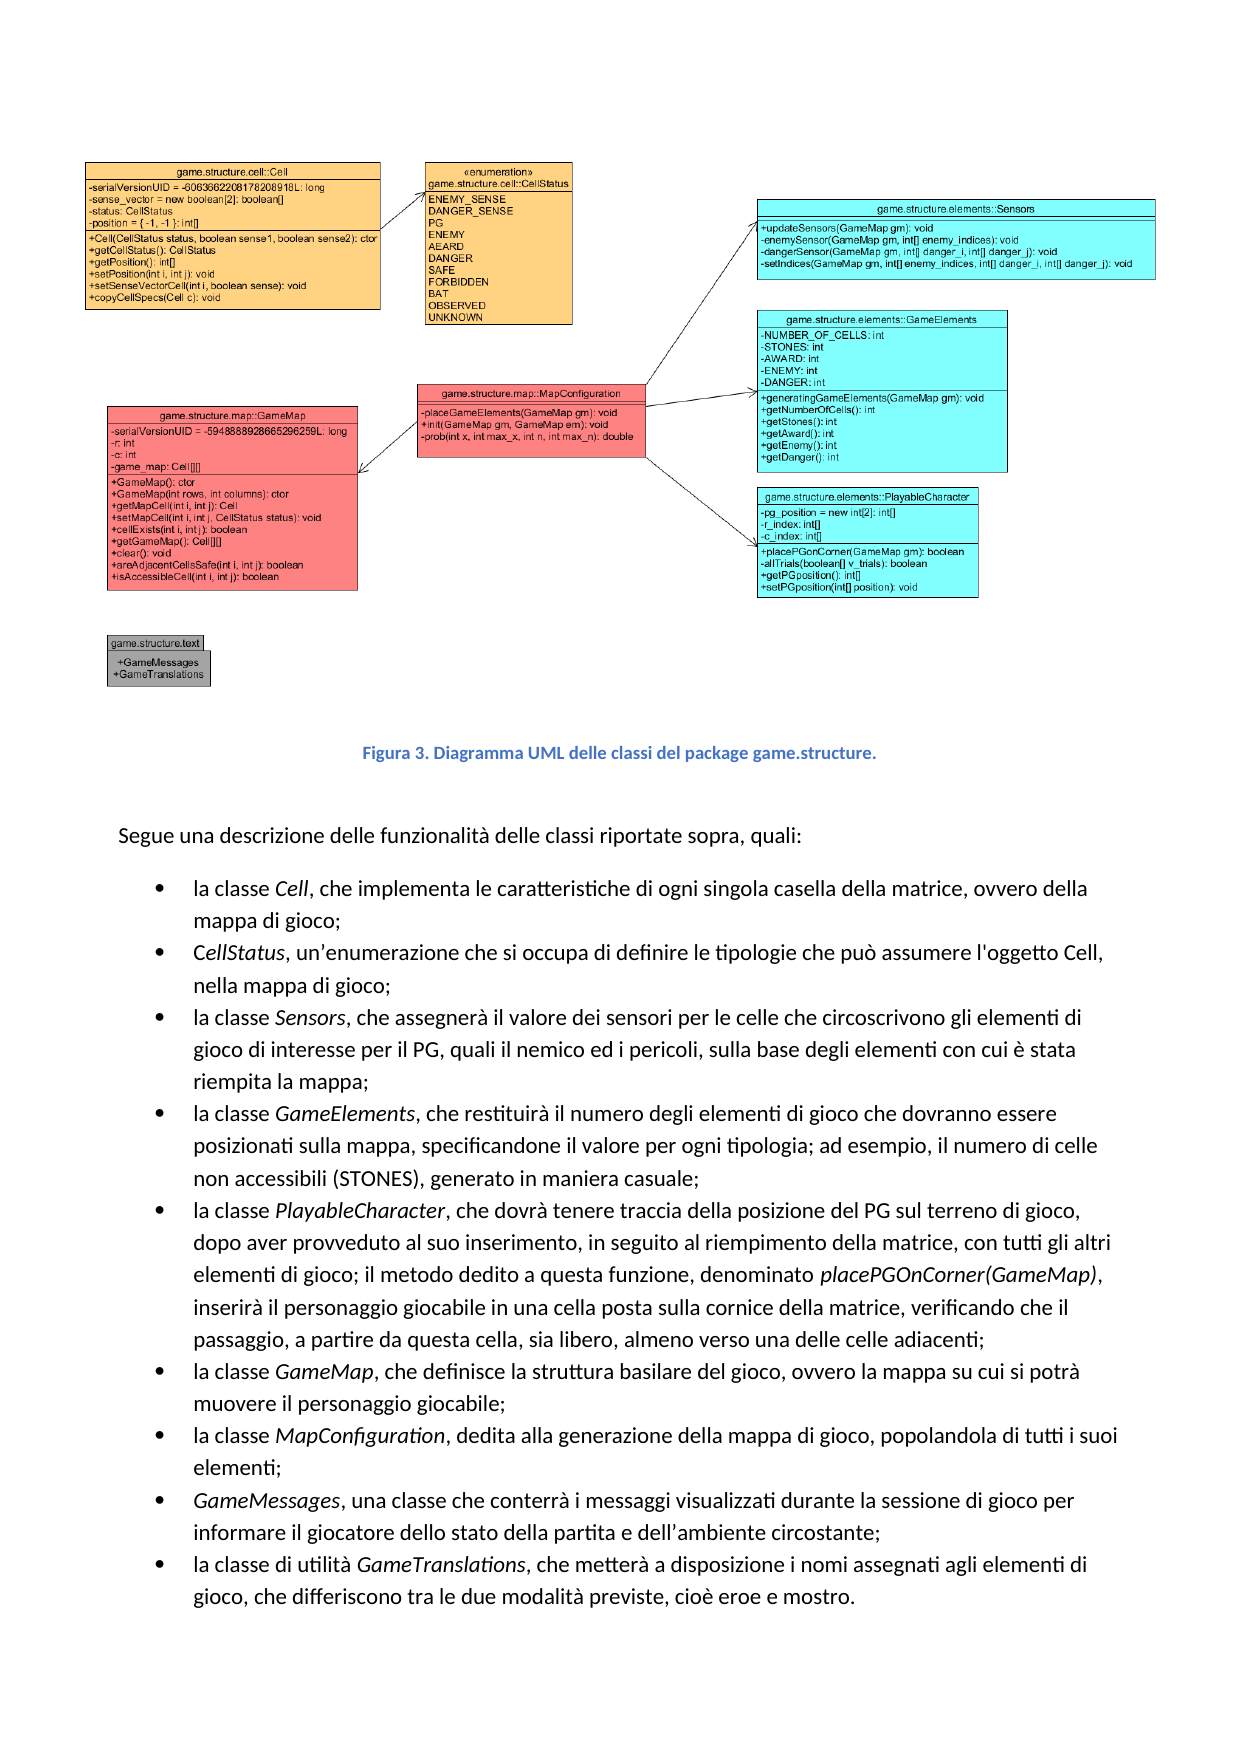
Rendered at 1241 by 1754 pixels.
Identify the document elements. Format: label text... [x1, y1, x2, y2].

list la classe Cell, che implementa le caratteristiche di ogni singola casella della matrice, ovvero della mappa di gioco; [156, 874, 1122, 934]
text Figura 3. Diagramma UML delle classi del package game.structure. [70, 741, 1169, 764]
list la classe GameMap, che definisce la struttura basilare del gioco, ovvero la mappa su cui si potrà muovere il personaggio giocabile; [156, 1357, 1122, 1417]
list CellStatus, un’enumerazione che si occupa di definire le tipologie che può assumere l'oggetto Cell, nella mappa di gioco; [156, 938, 1122, 999]
text Segue una descrizione delle funzionalità delle classi riportate sopra, quali: [118, 821, 1122, 849]
list la classe Sensors, che assegnerà il valore dei sensori per le celle che circoscrivono gli elementi di gioco di interesse per il PG, quali il nemico ed i pericoli, sulla base degli elementi con cui è stata riempita la mappa; [156, 1003, 1122, 1095]
list la classe PlayableCharacter, che dovrà tenere traccia della posizione del PG sul terreno di gioco, dopo aver provveduto al suo inserimento, in seguito al riempimento della matrice, con tutti gli altri elementi di gioco; il metodo dedito a questa funzione, denominato placePGOnCorner(GameMap), inserirà il personaggio giocabile in una cella posta sulla cornice della matrice, verificando che il passaggio, a partire da questa cella, sia libero, almeno verso una delle celle adiacenti; [156, 1196, 1122, 1353]
list la classe GameElements, che restituirà il numero degli elementi di gioco che dovranno essere posizionati sulla mappa, specificandone il valore per ogni tipologia; ad esempio, il numero di celle non accessibili (STONES), generato in maniera casuale; [156, 1099, 1122, 1192]
list la classe MapConfiguration, dedita alla generazione della mappa di gioco, popolandola di tutti i suoi elementi; [156, 1421, 1122, 1482]
list la classe di utilità GameTranslations, che metterà a disposizione i nomi assegnati agli elementi di gioco, che differiscono tra le due modalità previste, cioè eroe e mostro. [156, 1550, 1122, 1610]
list GameMessages, una classe che conterrà i messaggi visualizzati durante la sessione di gioco per informare il giocatore dello stato della partita e dell’ambiente circostante; [156, 1486, 1122, 1546]
